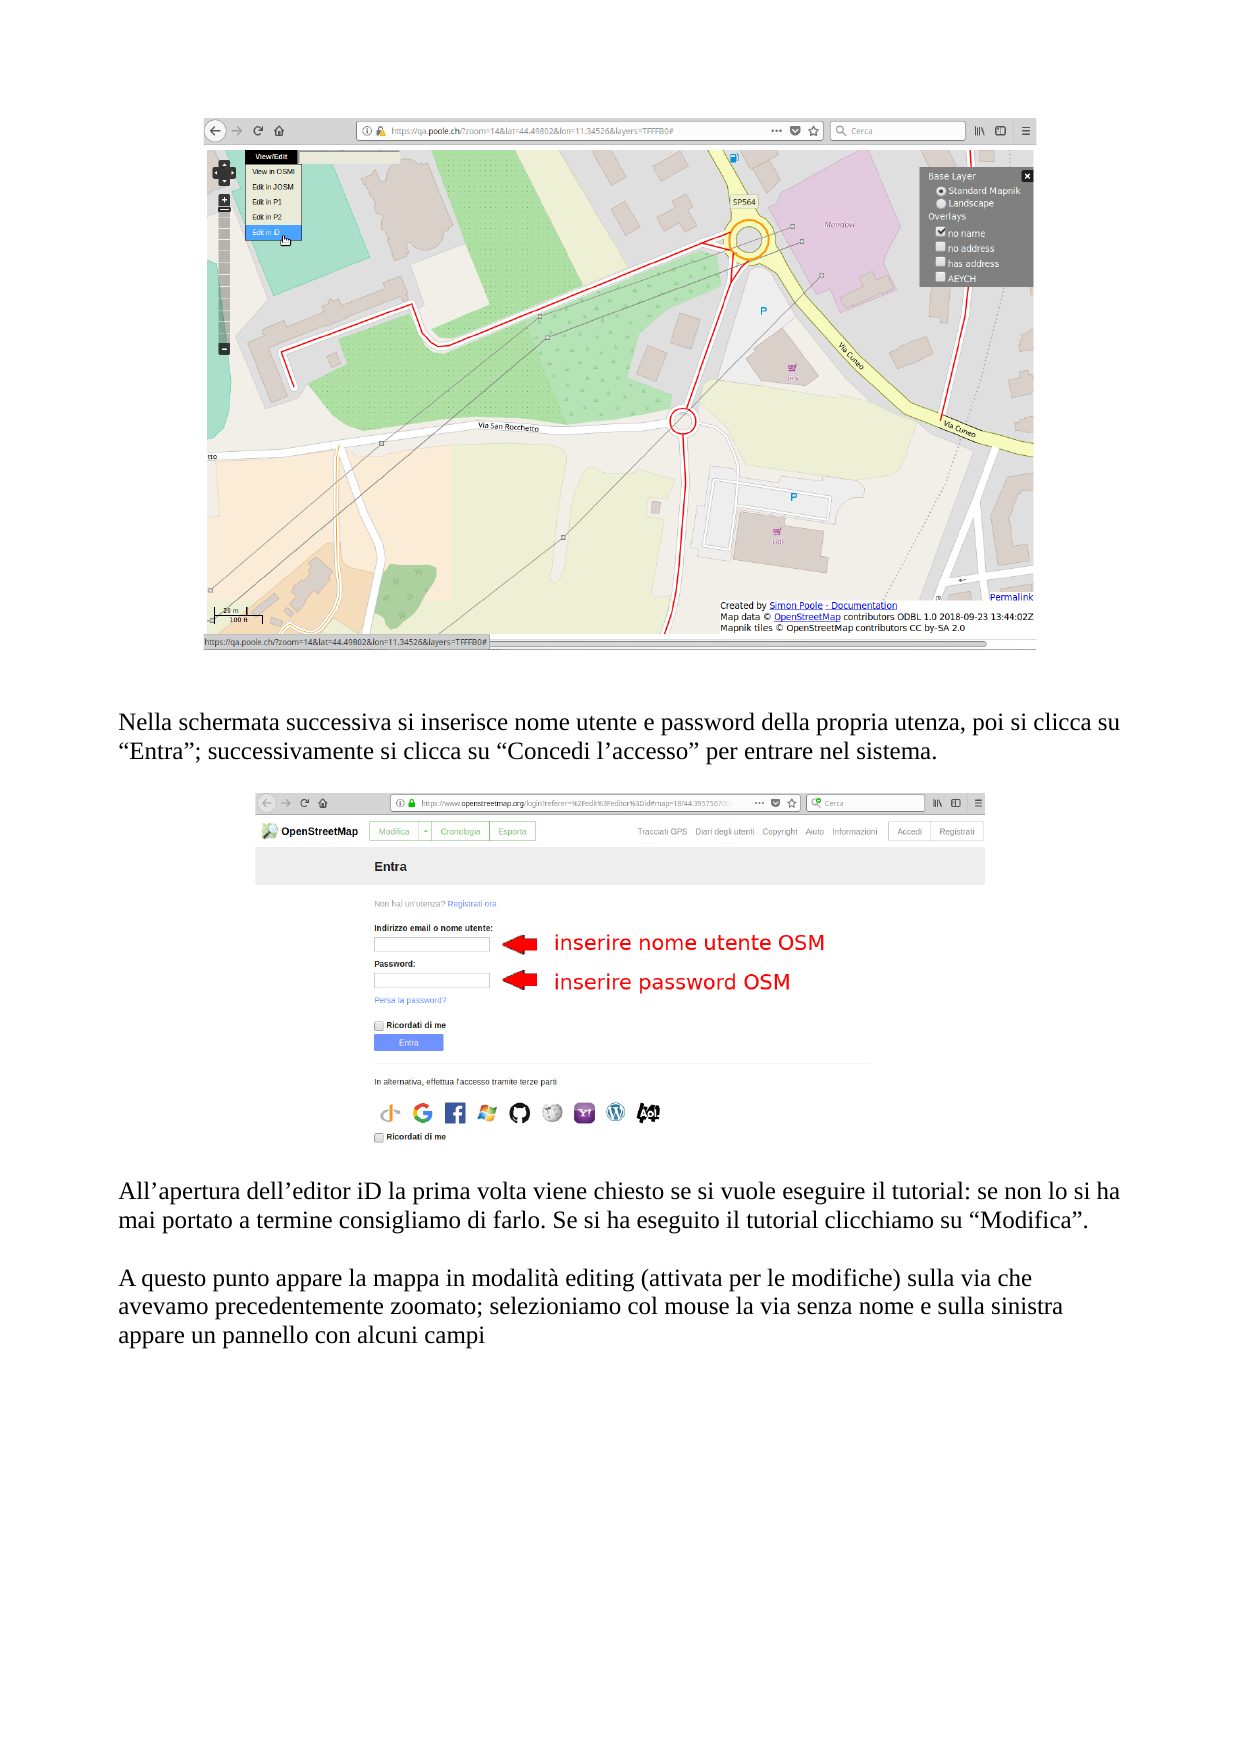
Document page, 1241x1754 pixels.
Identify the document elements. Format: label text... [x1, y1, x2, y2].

picture [255, 793, 985, 1148]
picture [203, 118, 1037, 650]
text All’apertura dell’editor iD la prima volta viene chiesto se si vuole eseguire il tutorial: se non lo si ha mai portato a termine consigliamo di farlo. Se si ha eseguito il tutorial clicchiamo su “Modifica”. [118, 1176, 1122, 1234]
text A questo punto appare la mappa in modalità editing (attivata per le modifiche) sulla via che avevamo precedentemente zoomato; selezioniamo col mouse la via senza nome e sulla sinistra appare un pannello con alcuni campi [118, 1263, 1122, 1349]
text Nella schermata successiva si inserisce nome utente e password della propria utenza, poi si clicca su “Entra”; successivamente si clicca su “Concedi l’accesso” per entrare nel sistema. [118, 707, 1122, 764]
